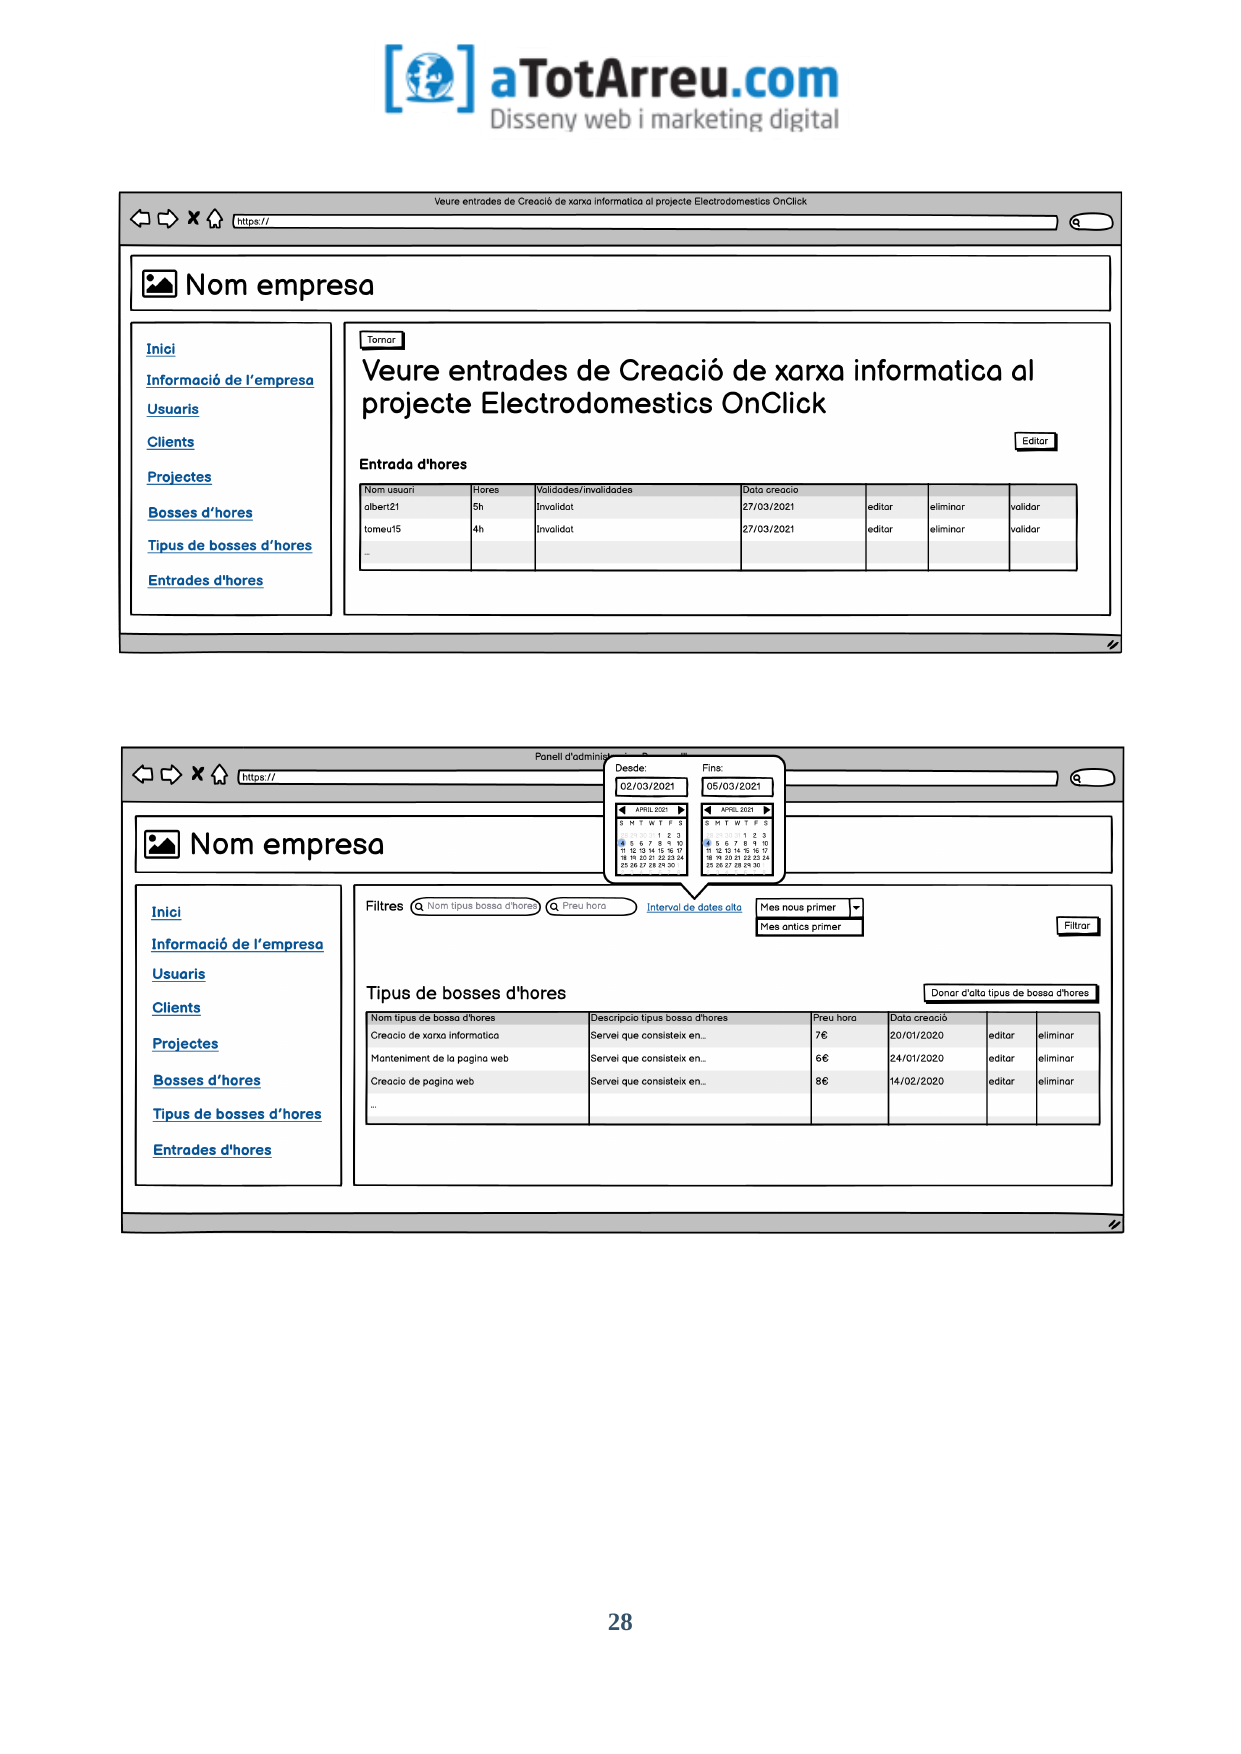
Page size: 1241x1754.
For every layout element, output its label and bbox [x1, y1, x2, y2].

picture [356, 37, 873, 141]
picture [118, 191, 1123, 654]
picture [120, 746, 1125, 1234]
